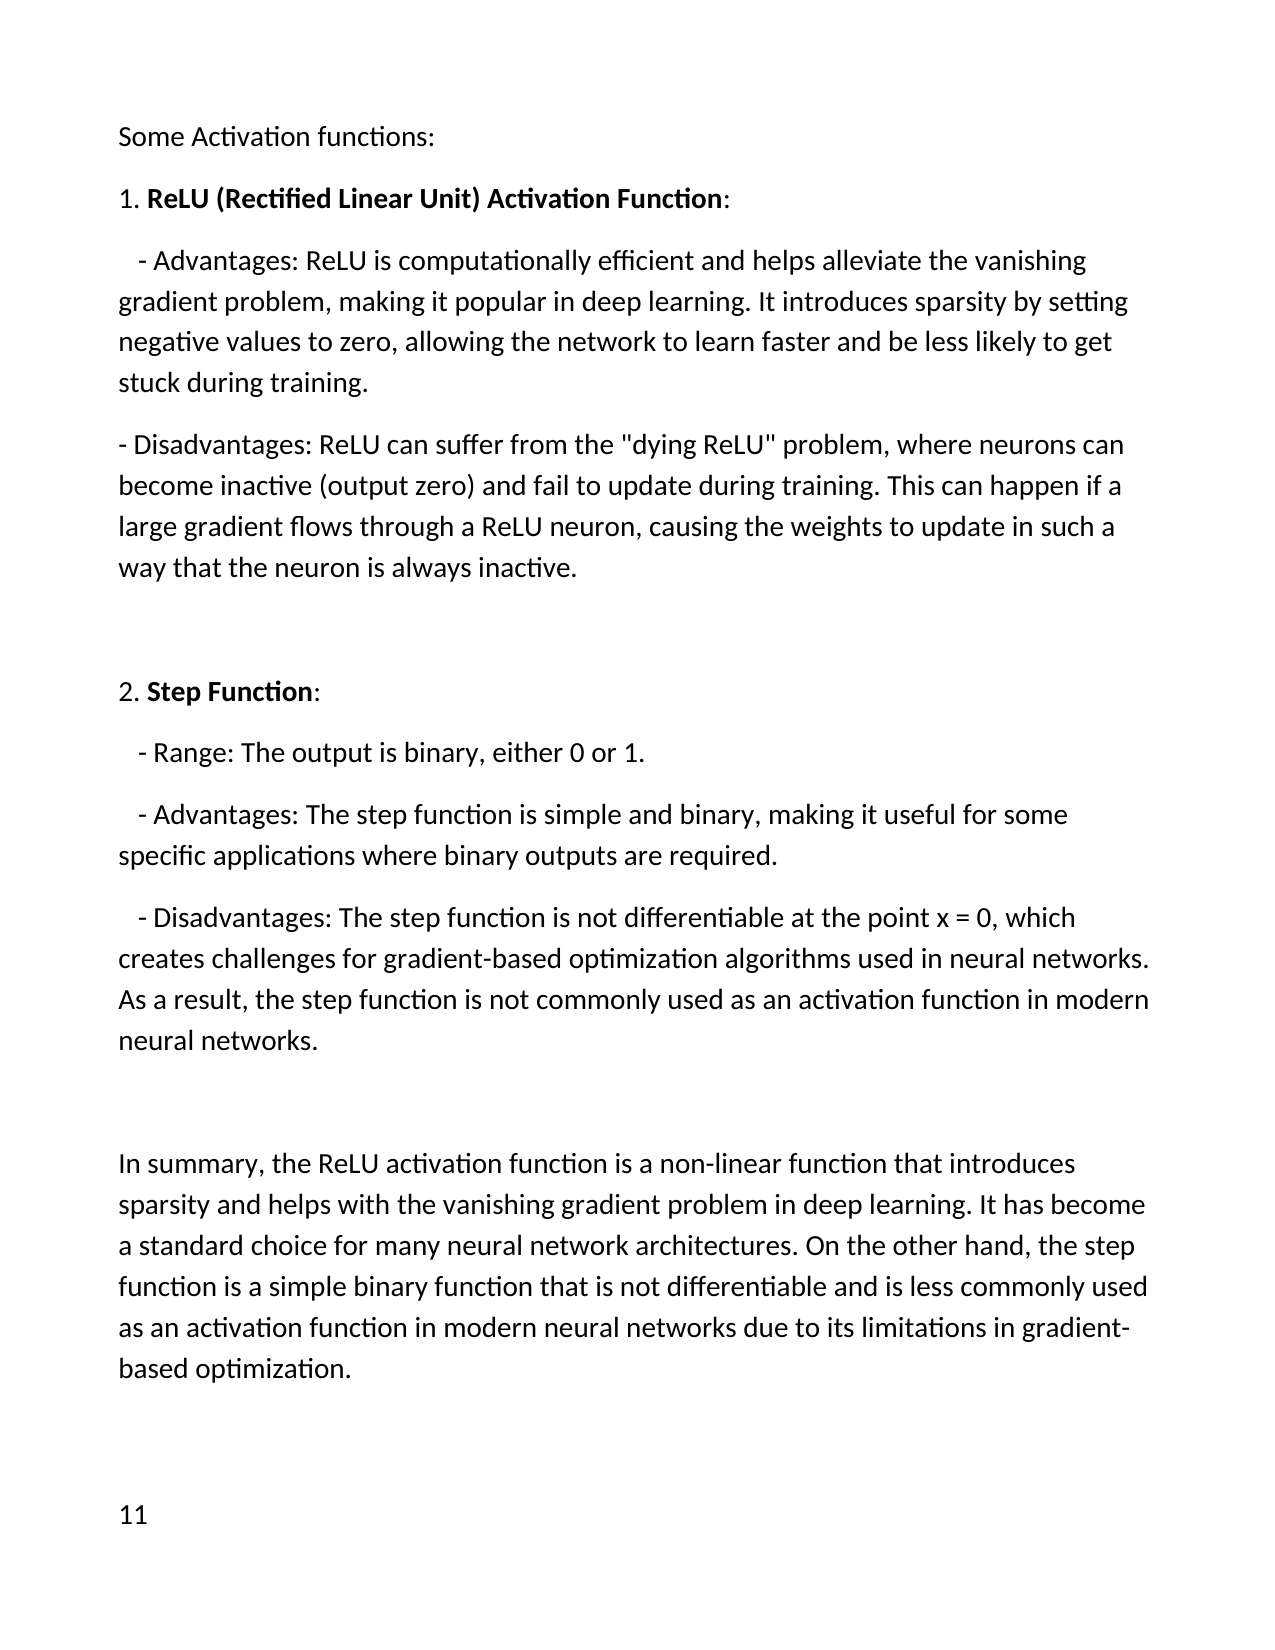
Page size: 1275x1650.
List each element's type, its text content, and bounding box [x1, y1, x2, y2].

text - Advantages: ReLU is computationally efficient and helps alleviate the vanishing gradient problem, making it popular in deep learning. It introduces sparsity by setting negative values to zero, allowing the network to learn faster and be less likely to get stuck during training. [118, 242, 1157, 400]
text In summary, the ReLU activation function is a non-linear function that introduces sparsity and helps with the vanishing gradient problem in deep learning. It has become a standard choice for many neural network architectures. On the other hand, the step function is a simple binary function that is not differentiable and is less commonly used as an activation function in modern neural networks due to its limitations in gradient-based optimization. [118, 1145, 1157, 1386]
text - Advantages: The step function is simple and binary, making it useful for some specific applications where binary outputs are required. [118, 796, 1157, 873]
text - Disadvantages: ReLU can suffer from the "dying ReLU" problem, where neurons can become inactive (output zero) and fail to update during training. This can happen if a large gradient flows through a ReLU neuron, causing the weights to update in such a way that the neuron is always inactive. [118, 426, 1157, 585]
text - Range: The output is binary, either 0 or 1. [118, 734, 1157, 770]
text - Disadvantages: The step function is not differentiable at the point x = 0, which creates challenges for gradient-based optimization algorithms used in neural networks. As a result, the step function is not commonly used as an activation function in modern neural networks. [118, 899, 1157, 1057]
text 1. ReLU (Rectified Linear Unit) Activation Function: [118, 180, 1157, 216]
text 2. Step Function: [118, 673, 1157, 708]
text Some Activation functions: [118, 118, 1157, 154]
